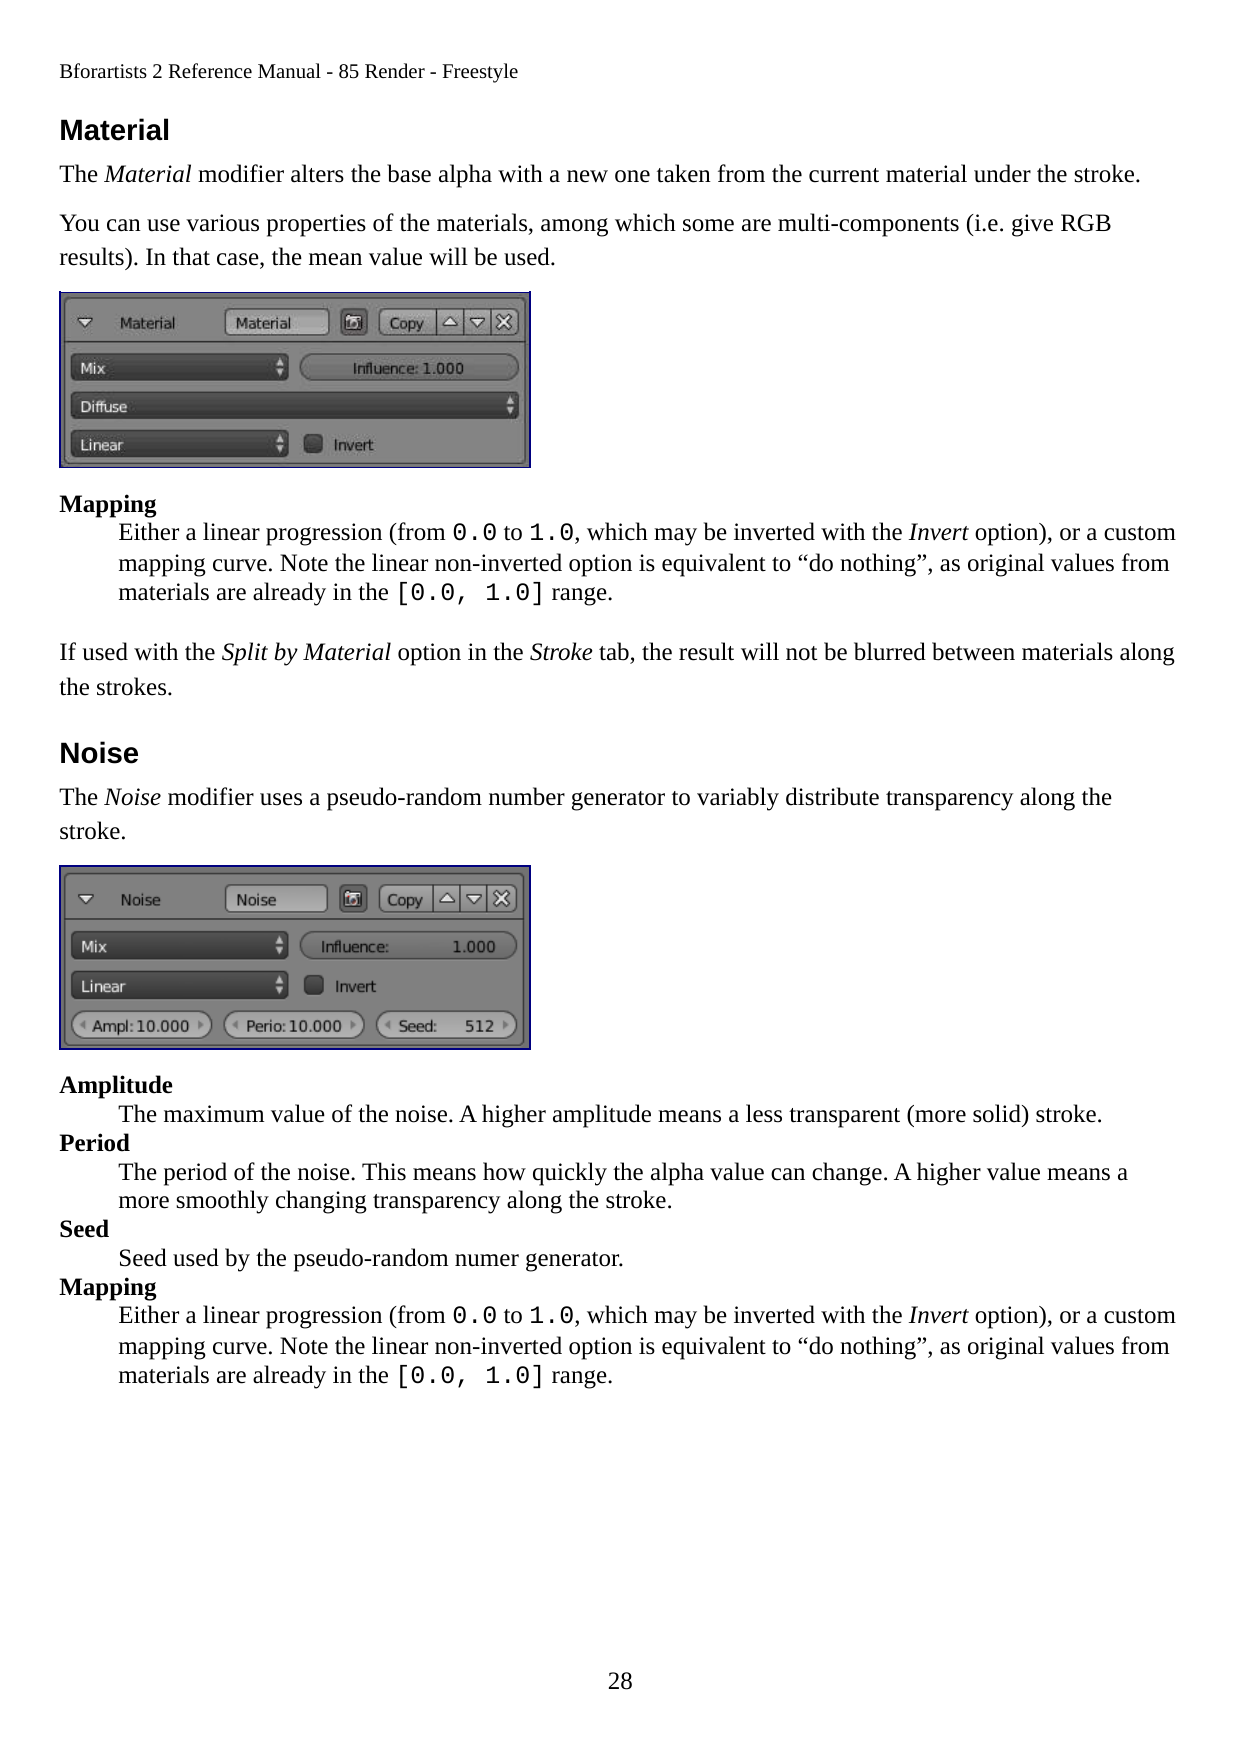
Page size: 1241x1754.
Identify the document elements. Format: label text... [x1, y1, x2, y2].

list The period of the noise. This means how quickly the alpha value can change. A higher value means a more smoothly changing transparency along the stroke. [118, 1157, 1181, 1214]
text The Noise modifier uses a pseudo-random number generator to variably distribute transparency along the stroke. [59, 782, 1181, 845]
subtitle Amplitude [59, 1070, 1181, 1099]
list Either a linear progression (from 0.0 to 1.0, which may be inverted with the Invert option), or a custom mapping curve. Note the linear non-inverted option is equivalent to “do nothing”, as original values from materials are already in the [0.0, 1.0] range. [118, 517, 1181, 608]
subtitle Mapping [59, 489, 1181, 517]
subtitle Noise [59, 736, 1181, 769]
subtitle Mapping [59, 1272, 1181, 1300]
text You can use various properties of the materials, among which some are multi-components (i.e. give RGB results). In that case, the mean value will be used. [59, 208, 1181, 271]
list Either a linear progression (from 0.0 to 1.0, which may be inverted with the Invert option), or a custom mapping curve. Note the linear non-inverted option is equivalent to “do nothing”, as original values from materials are already in the [0.0, 1.0] range. [118, 1300, 1181, 1391]
text If used with the Split by Material option in the Stroke tab, the result will not be blurred between materials along the strokes. [59, 637, 1181, 701]
picture [61, 293, 529, 467]
picture [61, 867, 529, 1048]
text The Material modifier alters the base alpha with a new one taken from the current material under the stroke. [59, 159, 1181, 188]
subtitle Seed [59, 1214, 1181, 1243]
subtitle Material [59, 113, 1181, 146]
list Seed used by the pseudo-random numer generator. [118, 1243, 1181, 1272]
subtitle Period [59, 1128, 1181, 1157]
list The maximum value of the noise. A higher amplitude means a less transparent (more solid) stroke. [118, 1099, 1181, 1128]
